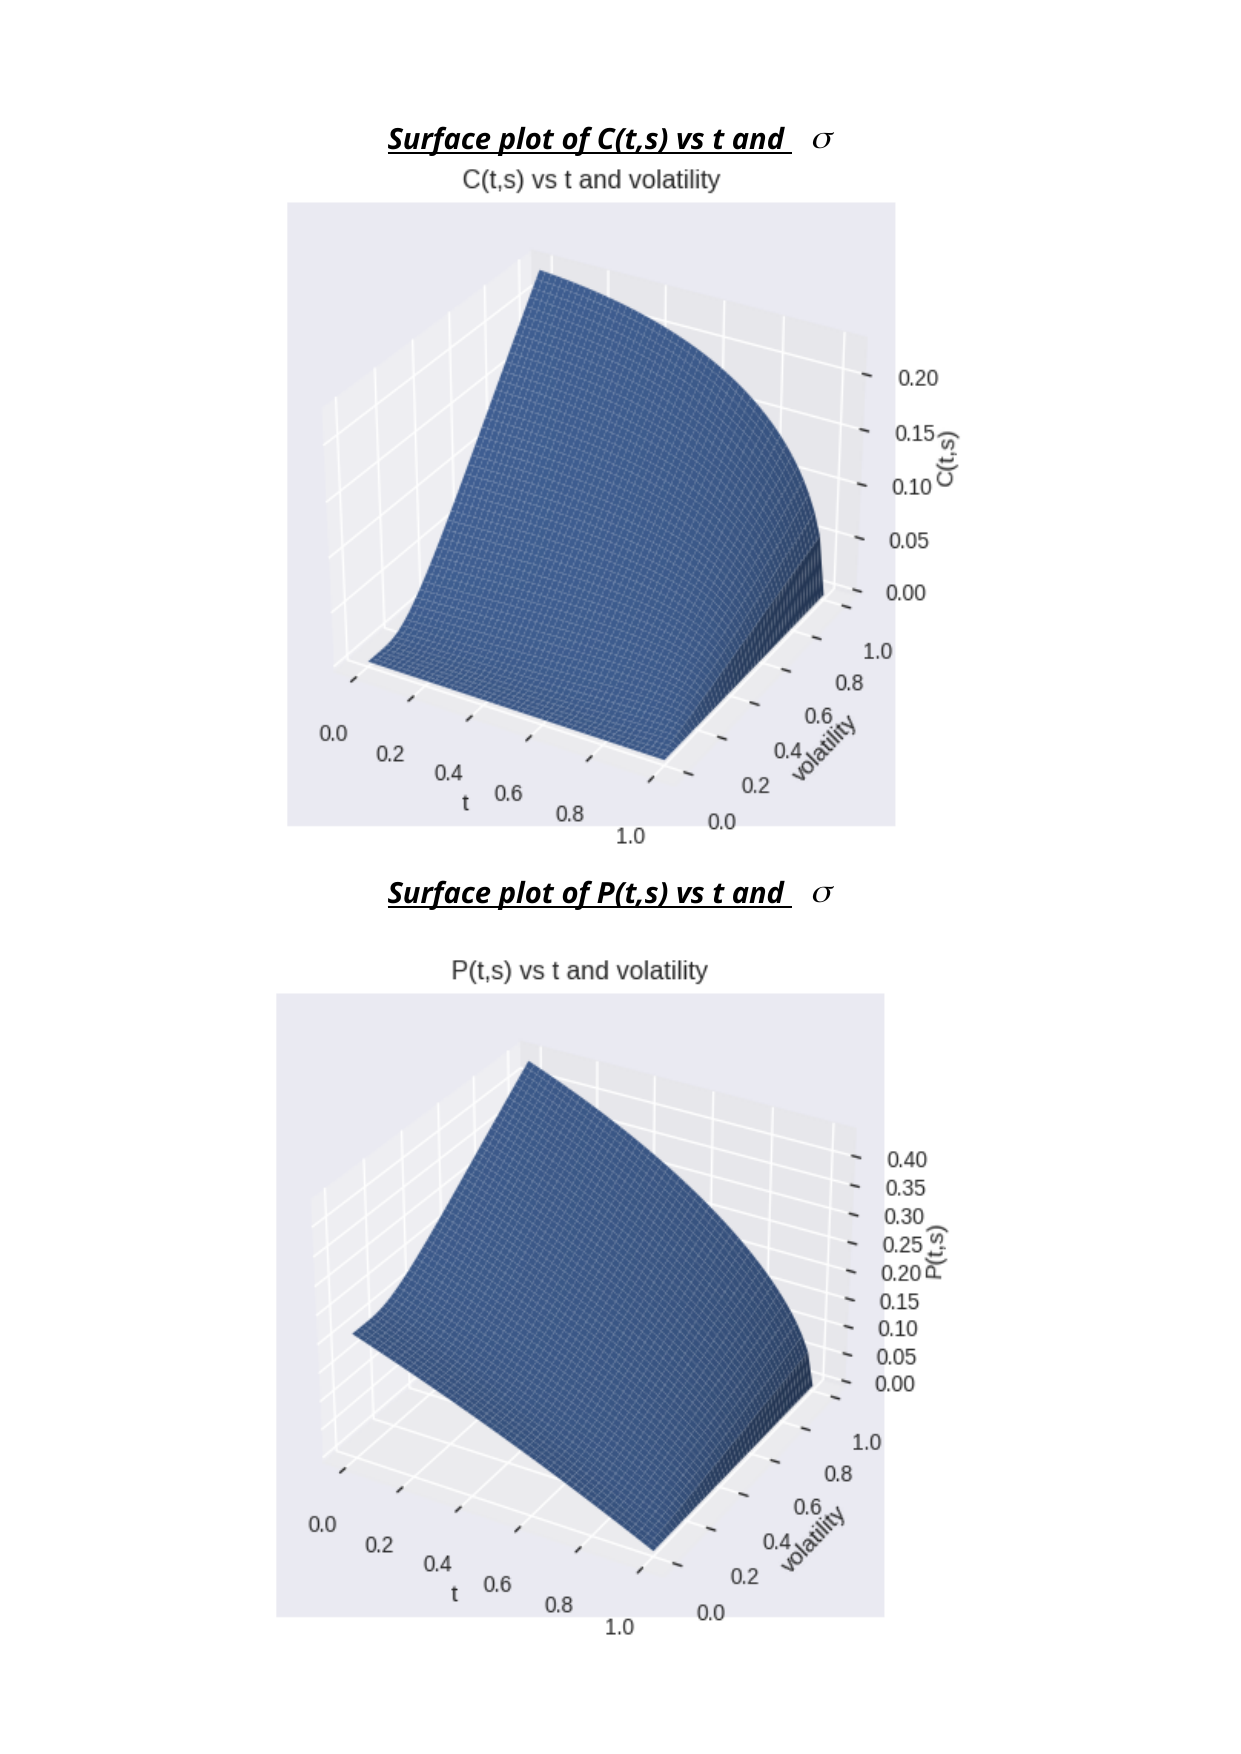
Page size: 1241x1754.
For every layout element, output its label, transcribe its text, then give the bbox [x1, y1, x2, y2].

picture [263, 157, 977, 858]
text Surface plot of P(t,s) vs t and [118, 872, 1122, 912]
picture [252, 949, 966, 1649]
text Surface plot of C(t,s) vs t and [118, 118, 1122, 158]
